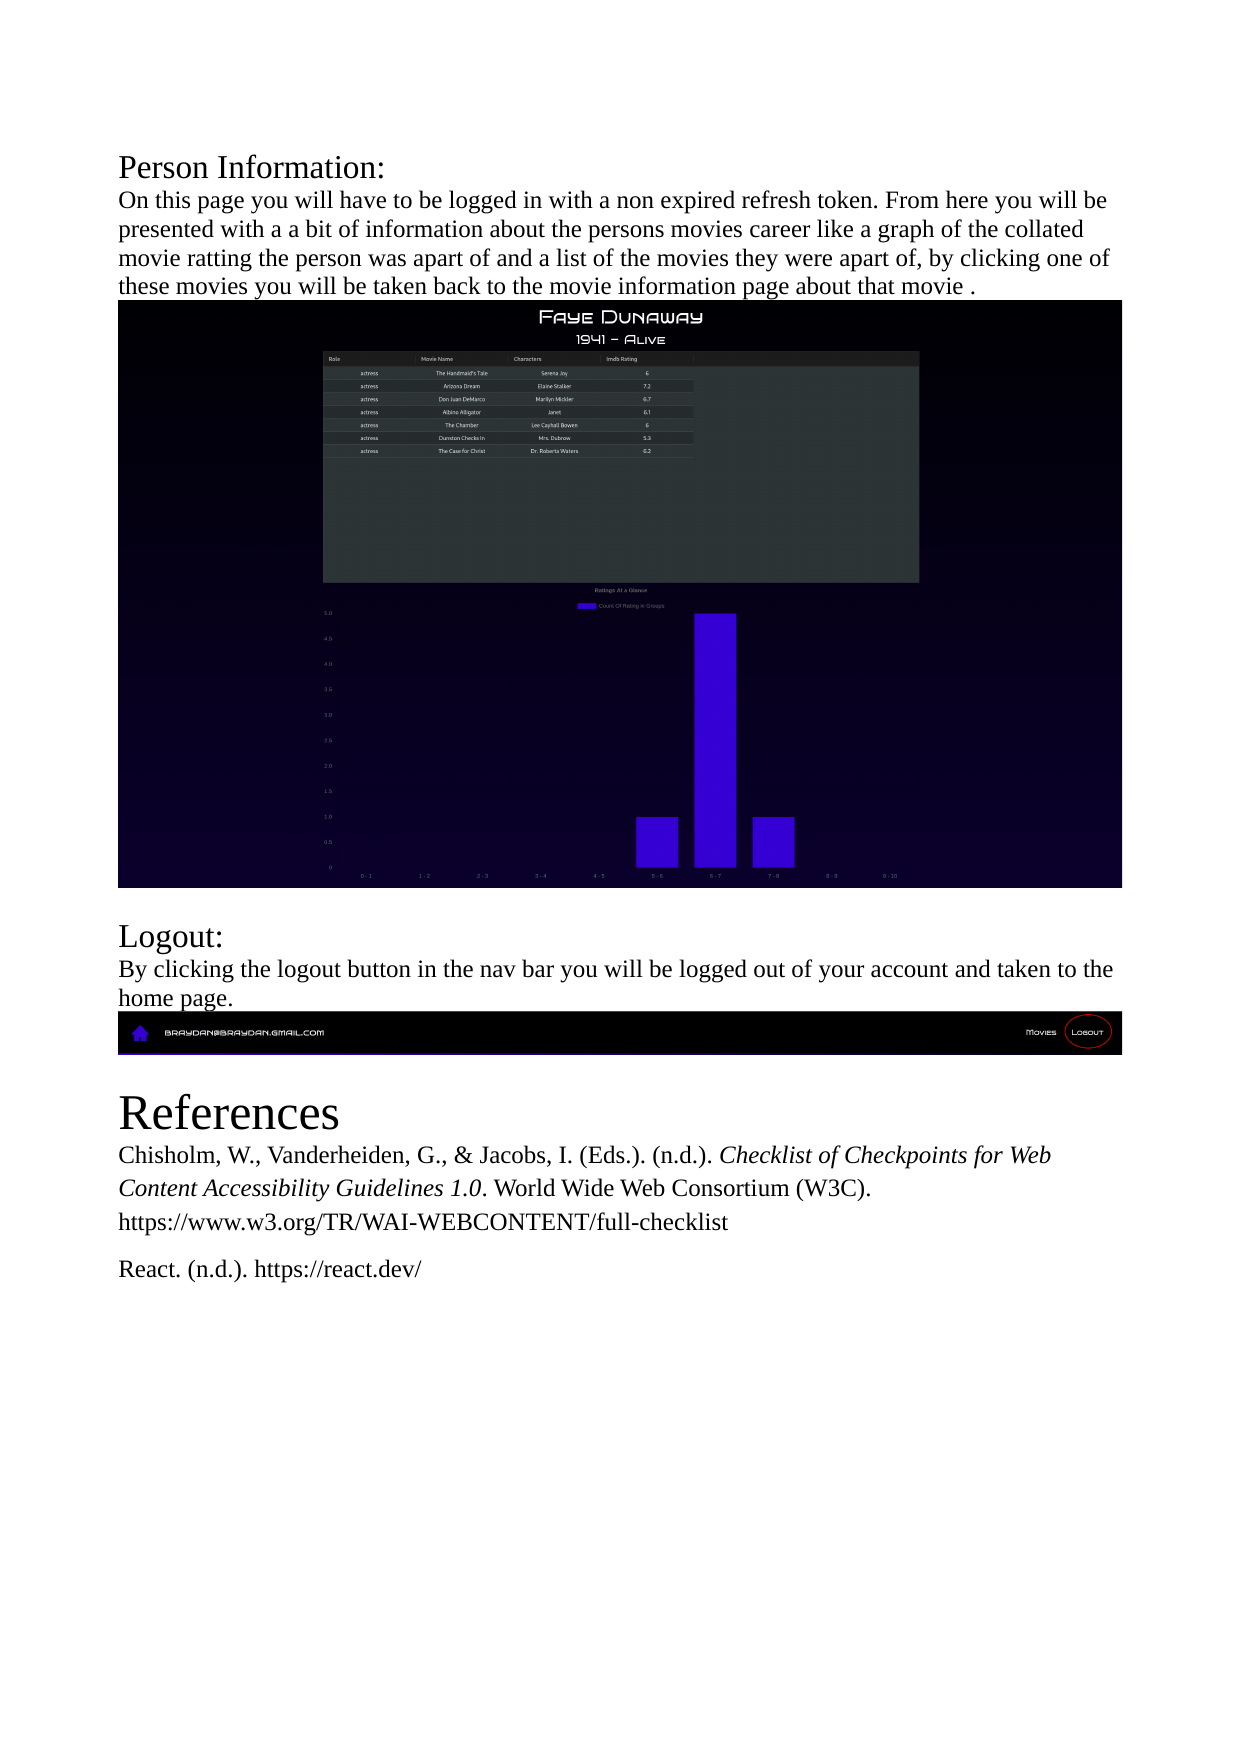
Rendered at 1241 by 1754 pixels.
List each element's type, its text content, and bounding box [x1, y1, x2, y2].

text React. (n.d.). https://react.dev/ [118, 1254, 1122, 1283]
picture [118, 1011, 1123, 1055]
picture [118, 300, 1123, 888]
text On this page you will have to be logged in with a non expired refresh token. From here you will be presented with a a bit of information about the persons movies career like a graph of the collated movie ratting the person was apart of and a list of the movies they were apart of, by clicking one of these movies you will be taken back to the movie information page about that movie . [118, 185, 1122, 300]
text References [118, 1083, 1122, 1141]
text By clicking the logout button in the nav bar you will be logged out of your account and taken to the home page. [118, 954, 1122, 1011]
text Logout: [118, 916, 1122, 954]
text Chisholm, W., Vanderheiden, G., & Jacobs, I. (Eds.). (n.d.). Checklist of Checkpoints for Web Content Accessibility Guidelines 1.0. World Wide Web Consortium (W3C). https://www.w3.org/TR/WAI-WEBCONTENT/full-checklist [118, 1141, 1122, 1235]
text Person Information: [118, 147, 1122, 185]
